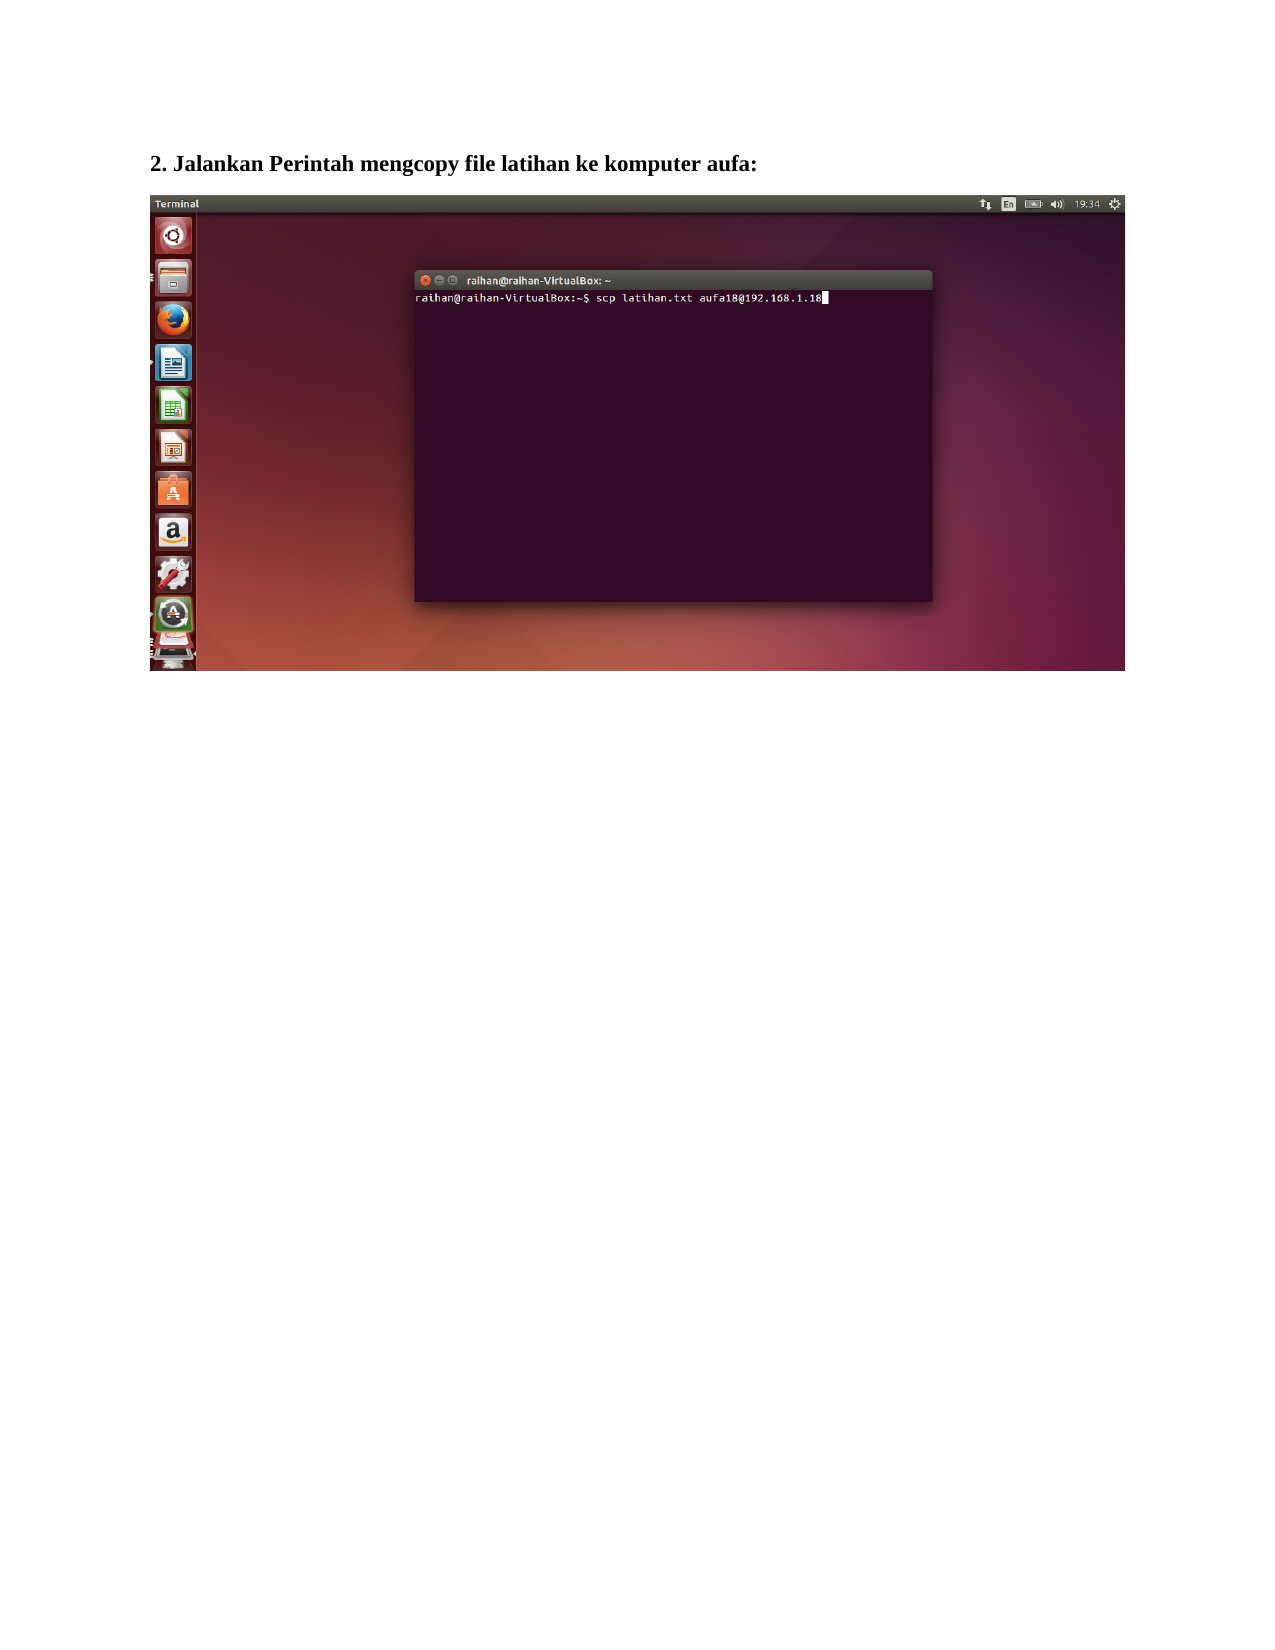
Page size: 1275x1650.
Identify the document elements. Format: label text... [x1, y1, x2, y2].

picture [150, 195, 1125, 671]
text 2. Jalankan Perintah mengcopy file latihan ke komputer aufa: [150, 150, 1125, 176]
